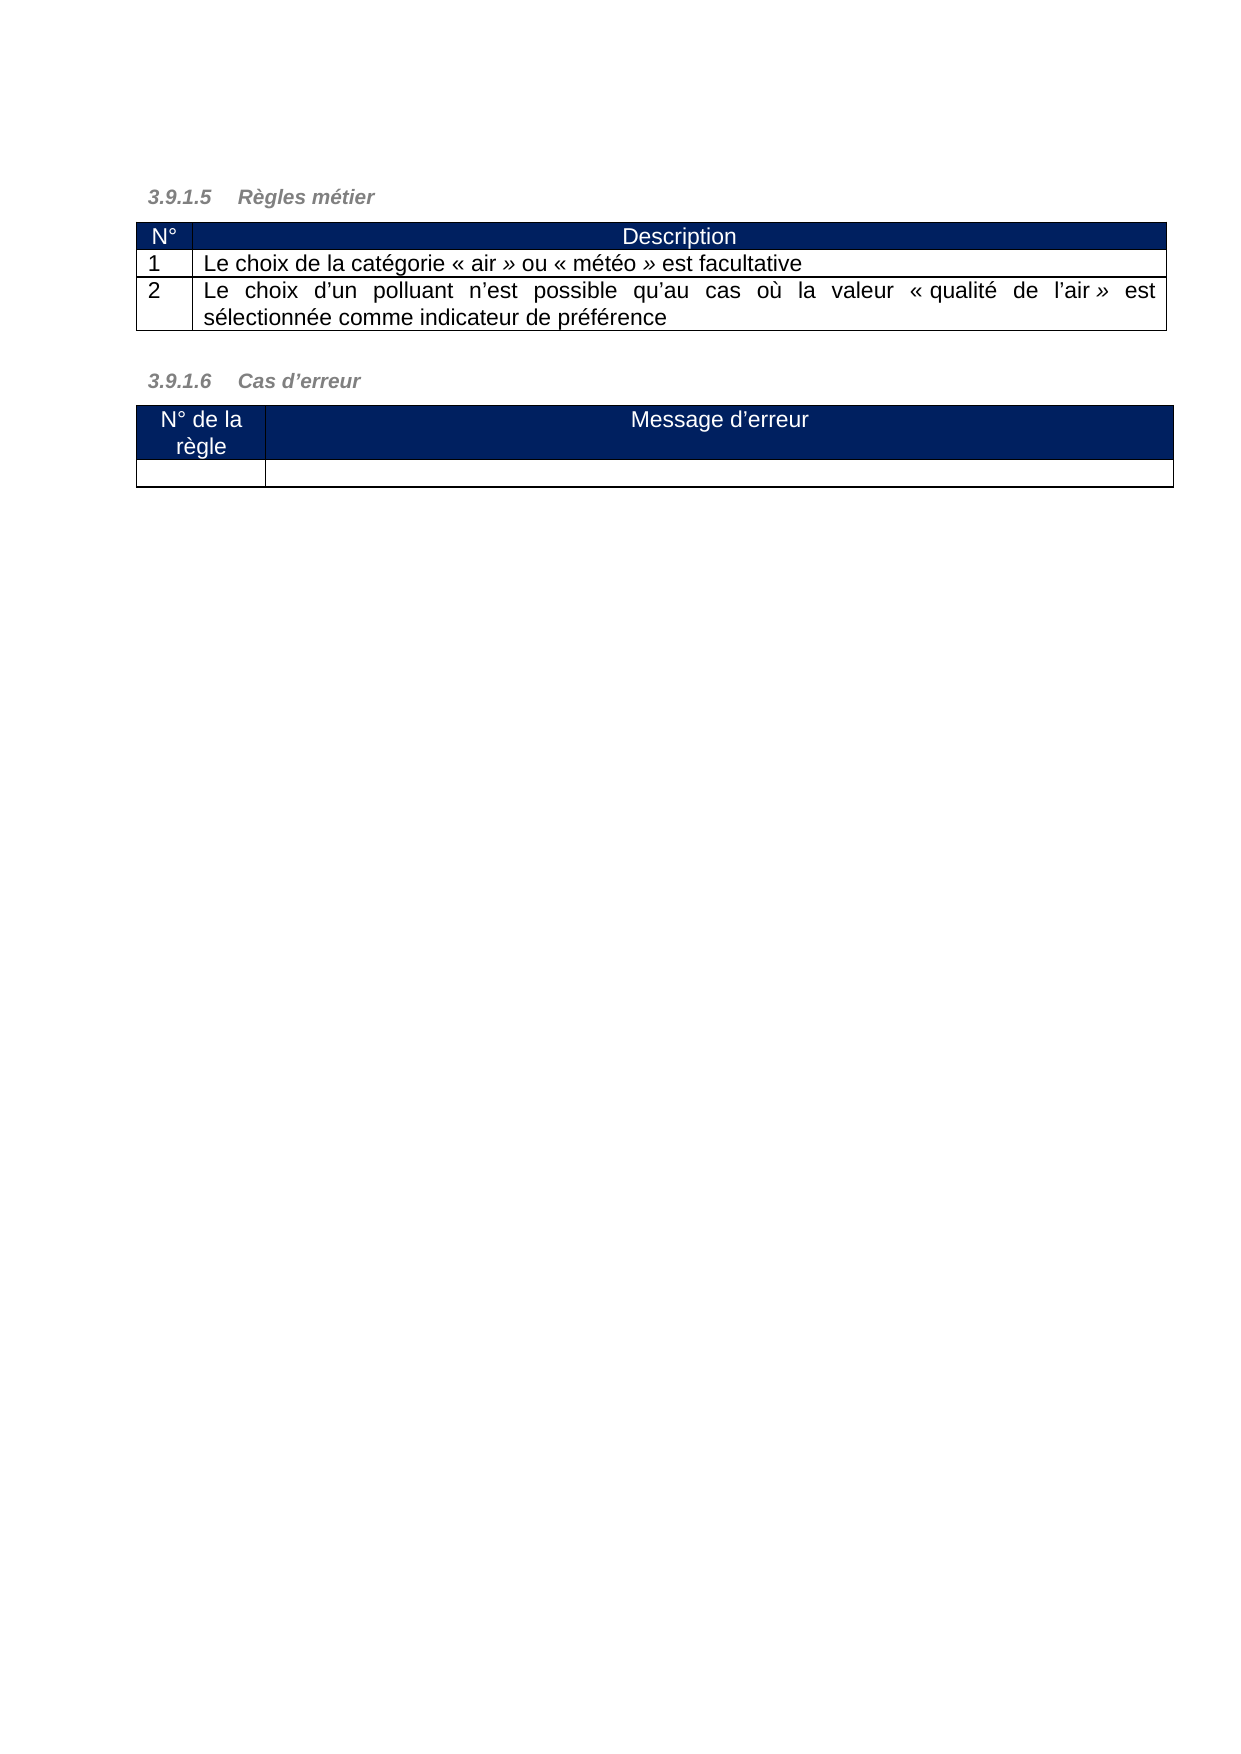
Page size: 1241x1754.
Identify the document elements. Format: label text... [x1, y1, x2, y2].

table_cell 1 [137, 250, 192, 276]
table_cell Le choix d’un polluant n’est possible qu’au cas où la valeur « qualité de l’air » est sélectionnée comme indicateur de préférence [193, 278, 1166, 330]
table_header N° de la règle [137, 406, 265, 459]
table_header Description [193, 223, 1166, 249]
table_cell [137, 460, 265, 486]
subtitle Règles métier [148, 185, 1162, 209]
subtitle Cas d’erreur [148, 369, 1162, 393]
table_cell Le choix de la catégorie « air » ou « météo » est facultative [193, 250, 1166, 276]
table_header Message d’erreur [266, 406, 1173, 459]
table_cell 2 [137, 278, 192, 330]
table_cell [266, 460, 1173, 486]
table_header N° [137, 223, 192, 249]
